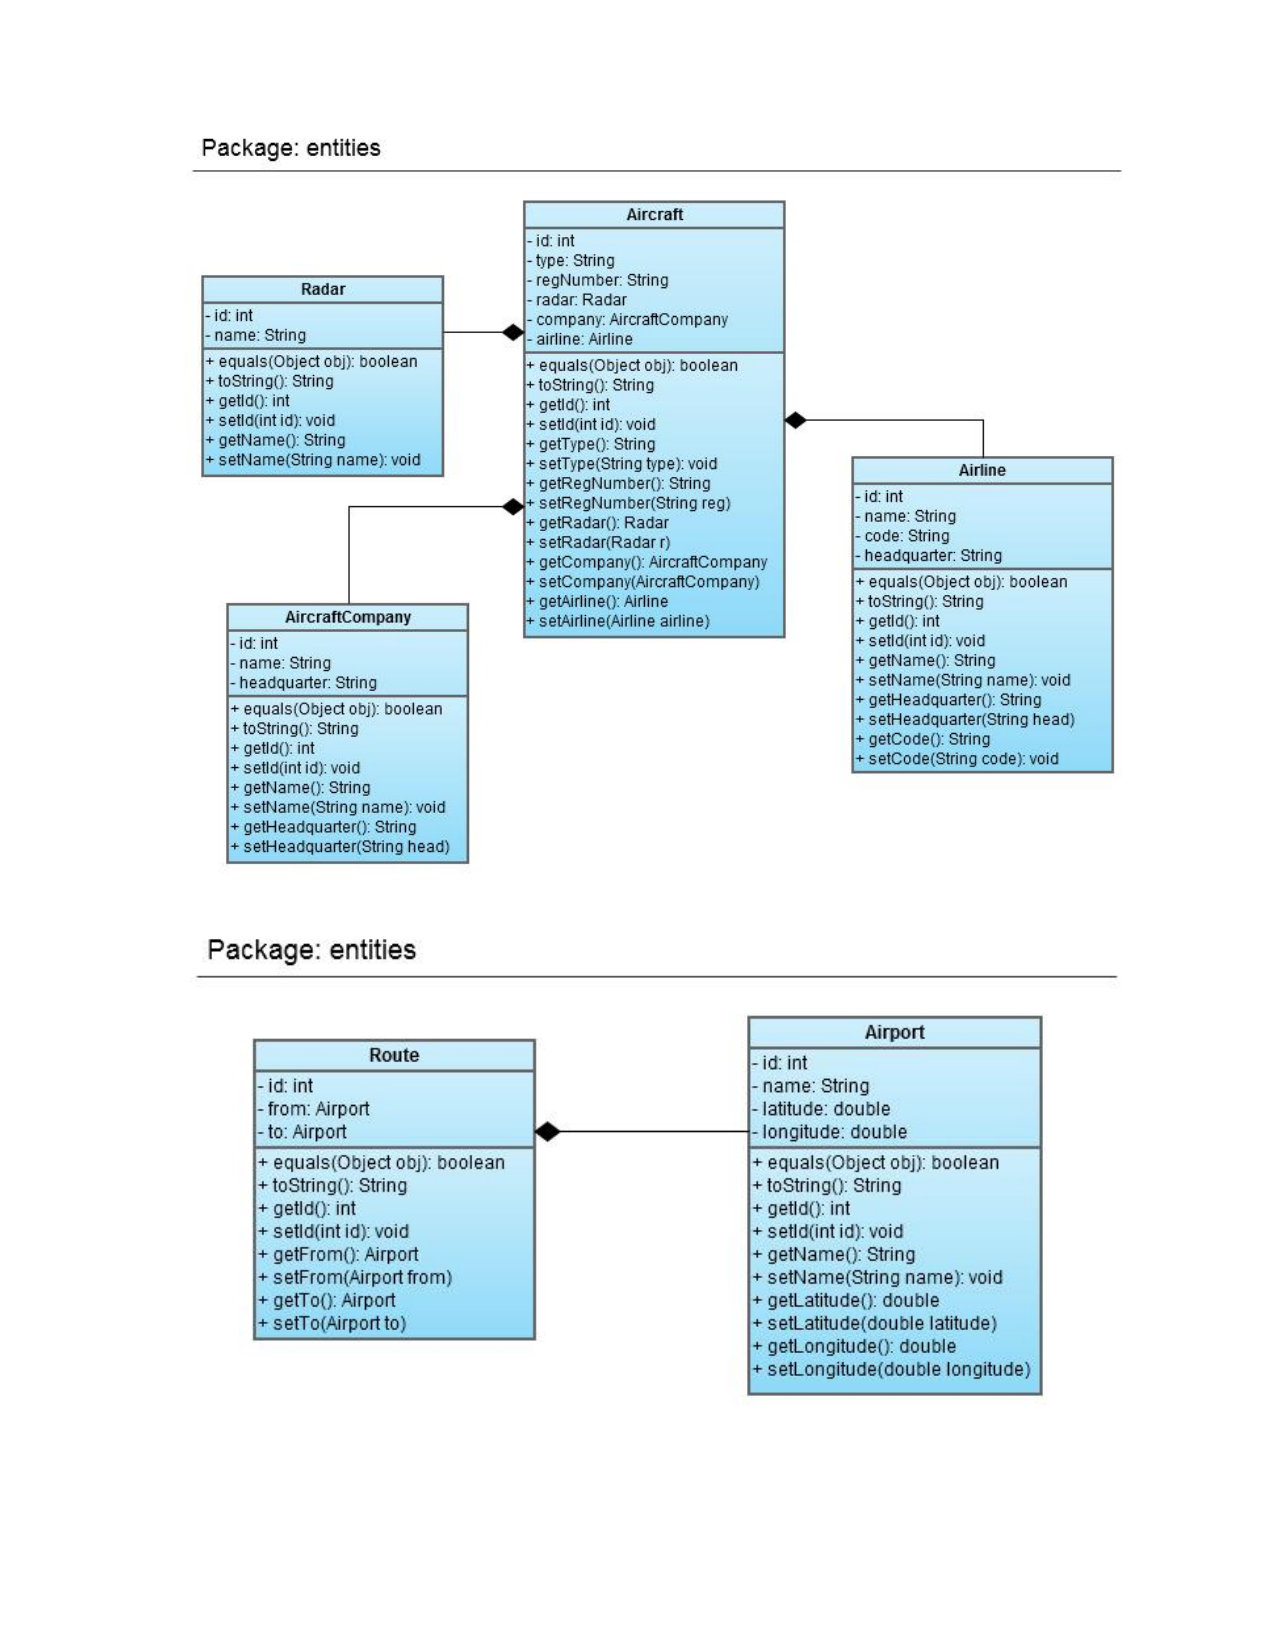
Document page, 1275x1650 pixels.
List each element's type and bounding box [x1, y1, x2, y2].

picture [166, 915, 1147, 1425]
picture [166, 118, 1147, 889]
